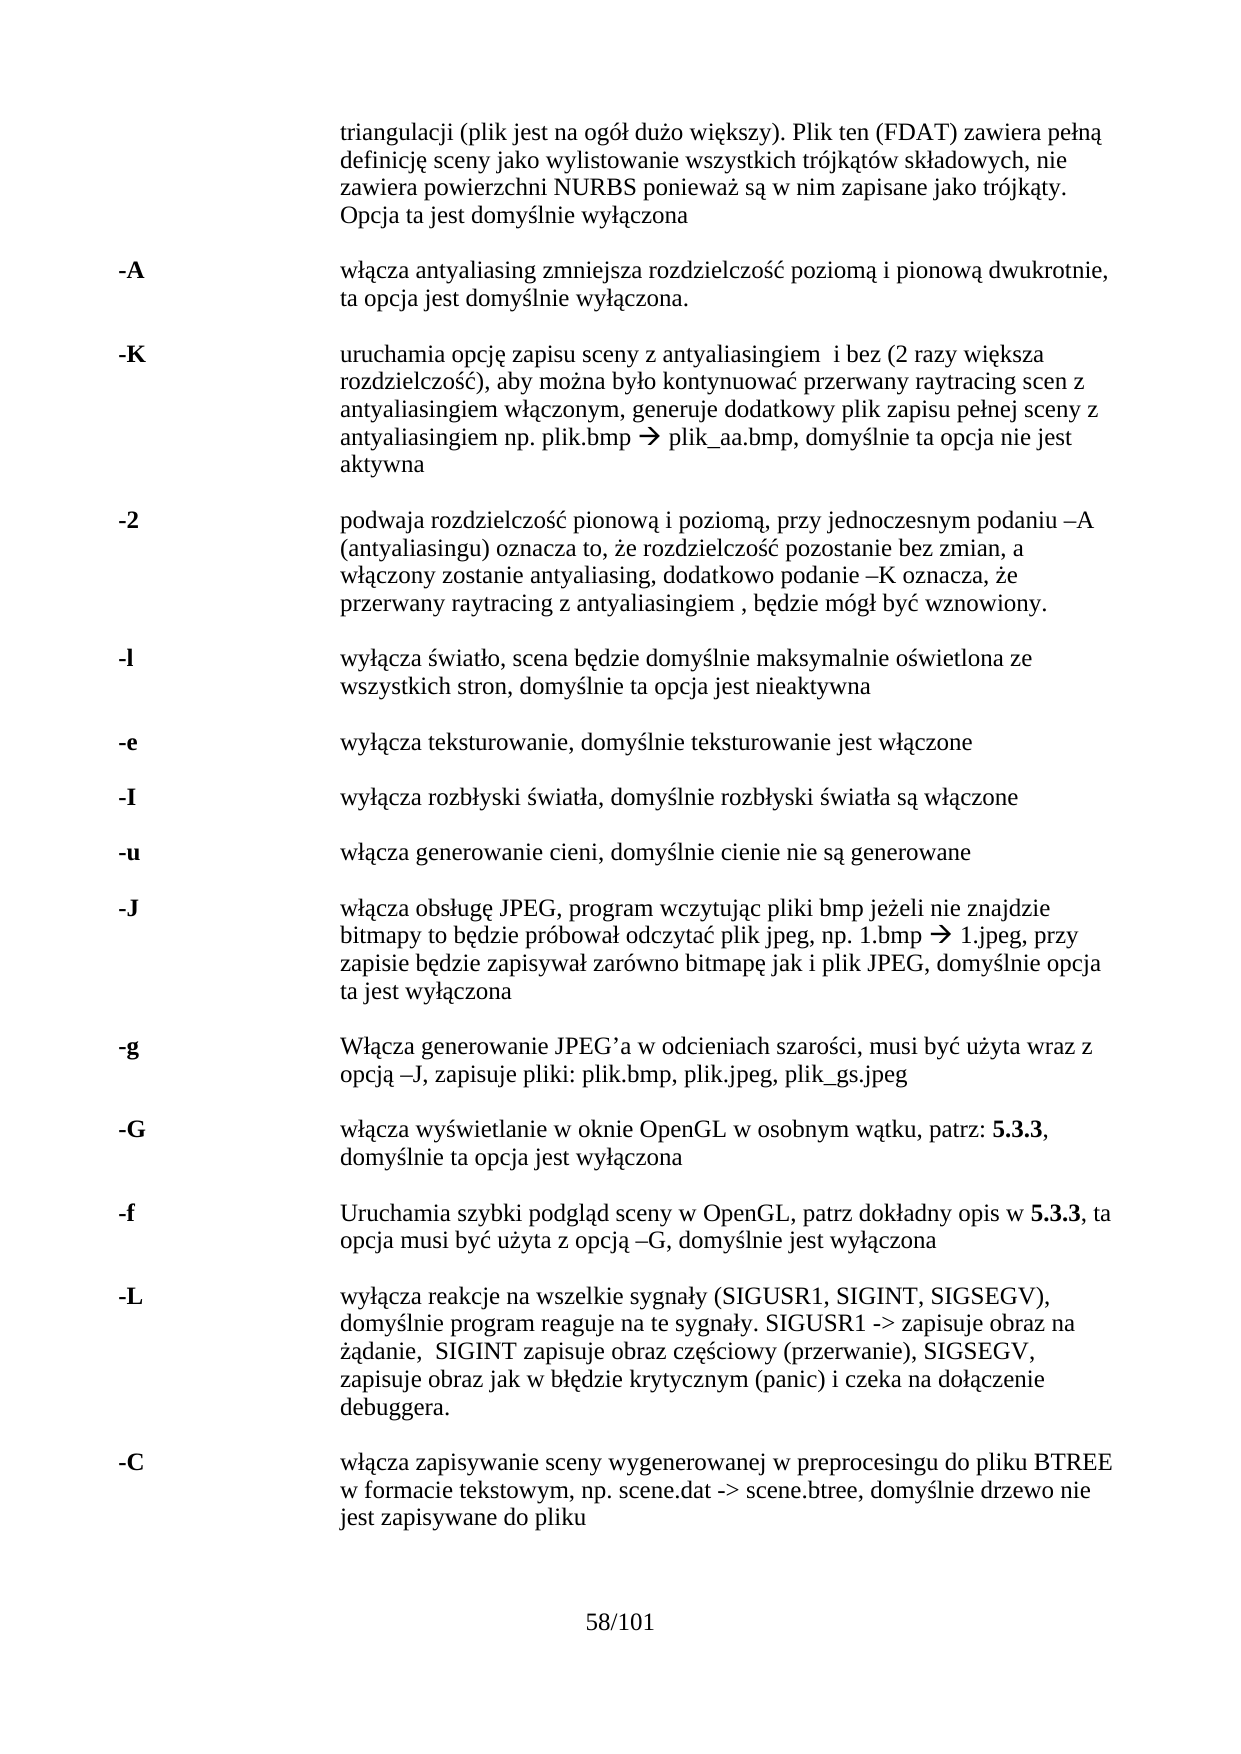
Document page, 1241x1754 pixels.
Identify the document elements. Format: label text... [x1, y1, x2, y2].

text -K uruchamia opcję zapisu sceny z antyaliasingiem i bez (2 razy większa rozdzielczość), aby można było kontynuować przerwany raytracing scen z antyaliasingiem włączonym, generuje dodatkowy plik zapisu pełnej sceny z antyaliasingiem np. plik.bmp  plik_aa.bmp, domyślnie ta opcja nie jest aktywna [118, 340, 1122, 478]
text -l wyłącza światło, scena będzie domyślnie maksymalnie oświetlona ze wszystkich stron, domyślnie ta opcja jest nieaktywna [118, 644, 1122, 700]
text -I wyłącza rozbłyski światła, domyślnie rozbłyski światła są włączone [118, 783, 1122, 811]
text -u włącza generowanie cieni, domyślnie cienie nie są generowane [118, 838, 1122, 866]
text -g Włącza generowanie JPEG’a w odcieniach szarości, musi być użyta wraz z opcją –J, zapisuje pliki: plik.bmp, plik.jpeg, plik_gs.jpeg [118, 1032, 1122, 1088]
text -f Uruchamia szybki podgląd sceny w OpenGL, patrz dokładny opis w 5.3.3, ta opcja musi być użyta z opcją –G, domyślnie jest wyłączona [118, 1199, 1122, 1254]
text -A włącza antyaliasing zmniejsza rozdzielczość poziomą i pionową dwukrotnie, ta opcja jest domyślnie wyłączona. [118, 257, 1122, 312]
text -C włącza zapisywanie sceny wygenerowanej w preprocesingu do pliku BTREE w formacie tekstowym, np. scene.dat -> scene.btree, domyślnie drzewo nie jest zapisywane do pliku [118, 1448, 1122, 1531]
text -G włącza wyświetlanie w oknie OpenGL w osobnym wątku, patrz: 5.3.3, domyślnie ta opcja jest wyłączona [118, 1116, 1122, 1171]
text -L wyłącza reakcje na wszelkie sygnały (SIGUSR1, SIGINT, SIGSEGV), domyślnie program reaguje na te sygnały. SIGUSR1 -> zapisuje obraz na żądanie, SIGINT zapisuje obraz częściowy (przerwanie), SIGSEGV, zapisuje obraz jak w błędzie krytycznym (panic) i czeka na dołączenie debuggera. [118, 1282, 1122, 1420]
text -e wyłącza teksturowanie, domyślnie teksturowanie jest włączone [118, 728, 1122, 755]
text -2 podwaja rozdzielczość pionową i poziomą, przy jednoczesnym podaniu –A (antyaliasingu) oznacza to, że rozdzielczość pozostanie bez zmian, a włączony zostanie antyaliasing, dodatkowo podanie –K oznacza, że przerwany raytracing z antyaliasingiem , będzie mógł być wznowiony. [118, 506, 1122, 617]
text -J włącza obsługę JPEG, program wczytując pliki bmp jeżeli nie znajdzie bitmapy to będzie próbował odczytać plik jpeg, np. 1.bmp  1.jpeg, przy zapisie będzie zapisywał zarówno bitmapę jak i plik JPEG, domyślnie opcja ta jest wyłączona [118, 894, 1122, 1005]
text triangulacji (plik jest na ogół dużo większy). Plik ten (FDAT) zawiera pełną definicję sceny jako wylistowanie wszystkich trójkątów składowych, nie zawiera powierzchni NURBS ponieważ są w nim zapisane jako trójkąty. Opcja ta jest domyślnie wyłączona [118, 118, 1122, 229]
